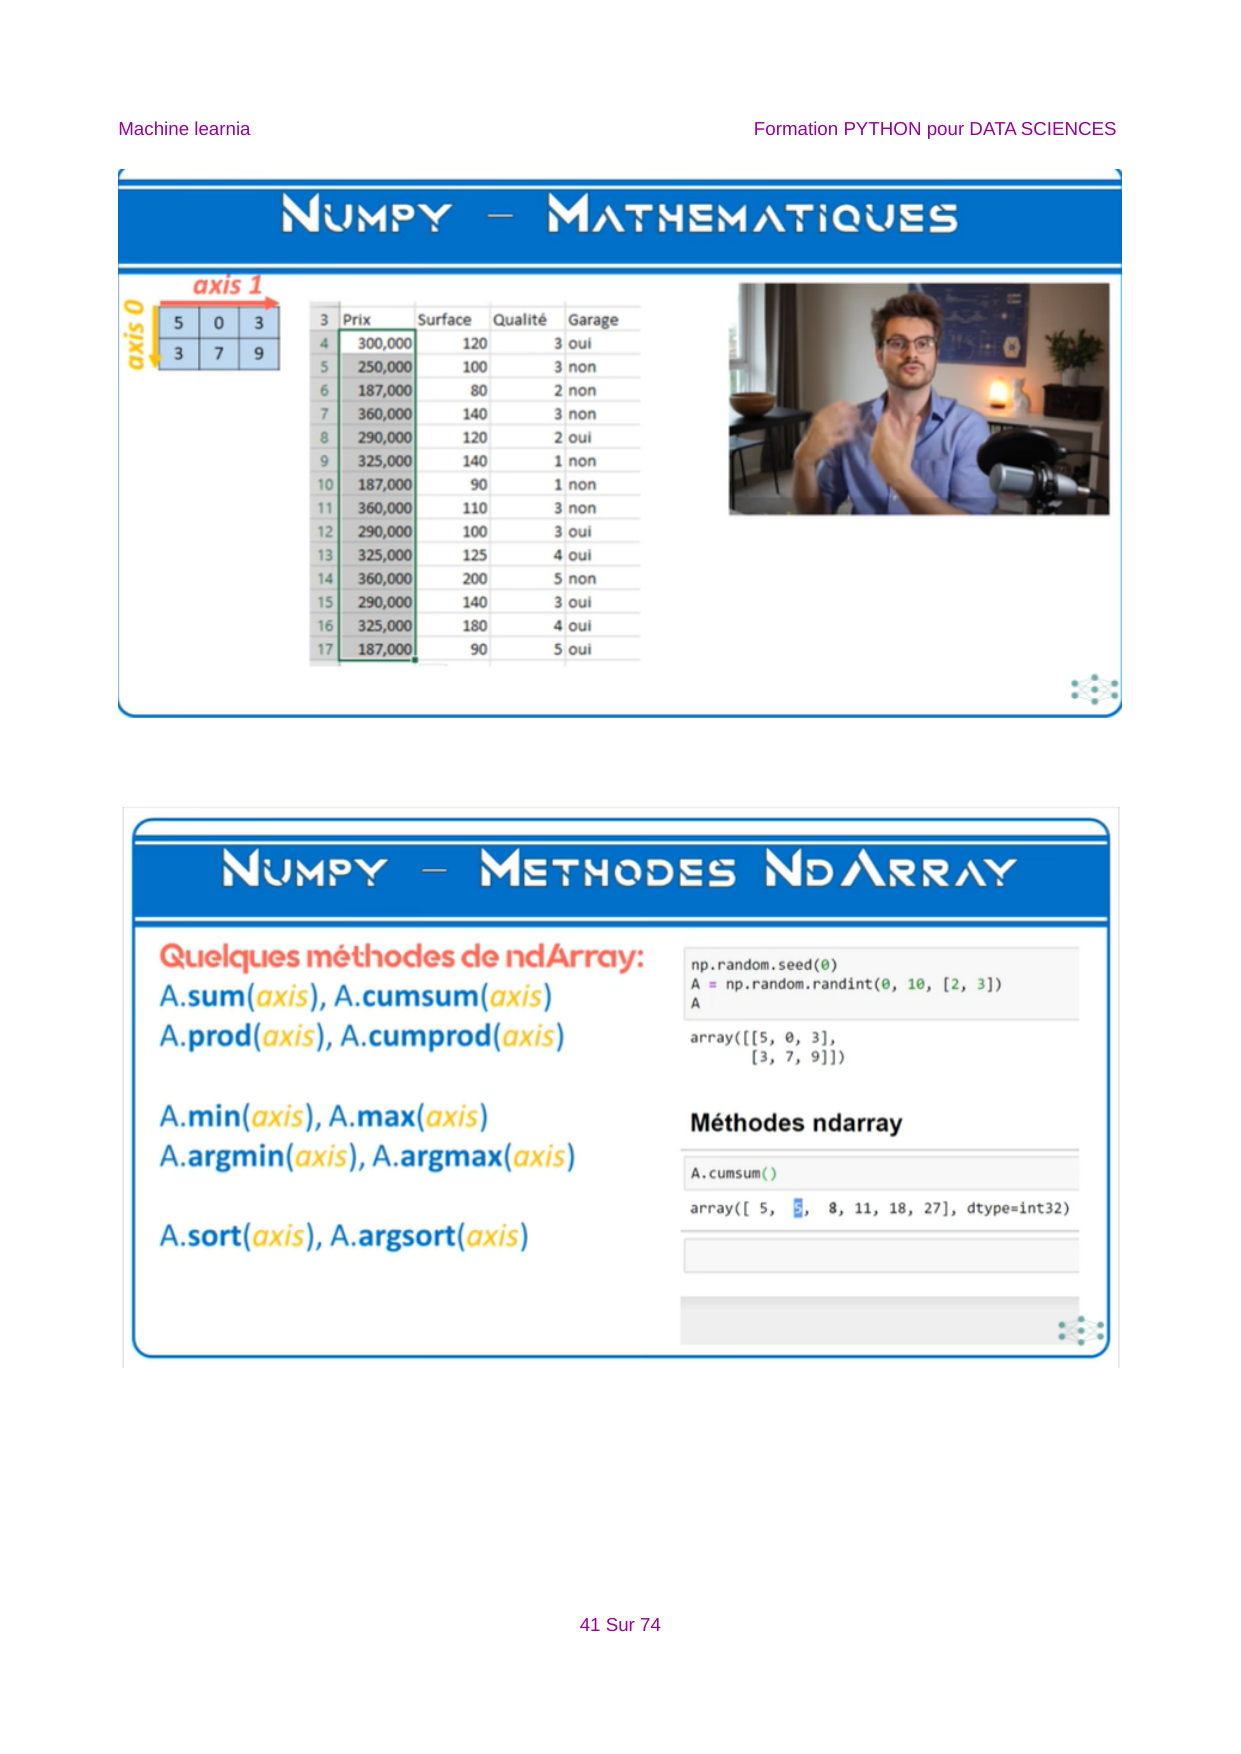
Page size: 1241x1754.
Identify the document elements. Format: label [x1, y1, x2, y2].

picture [118, 802, 1122, 1368]
picture [118, 169, 1122, 718]
